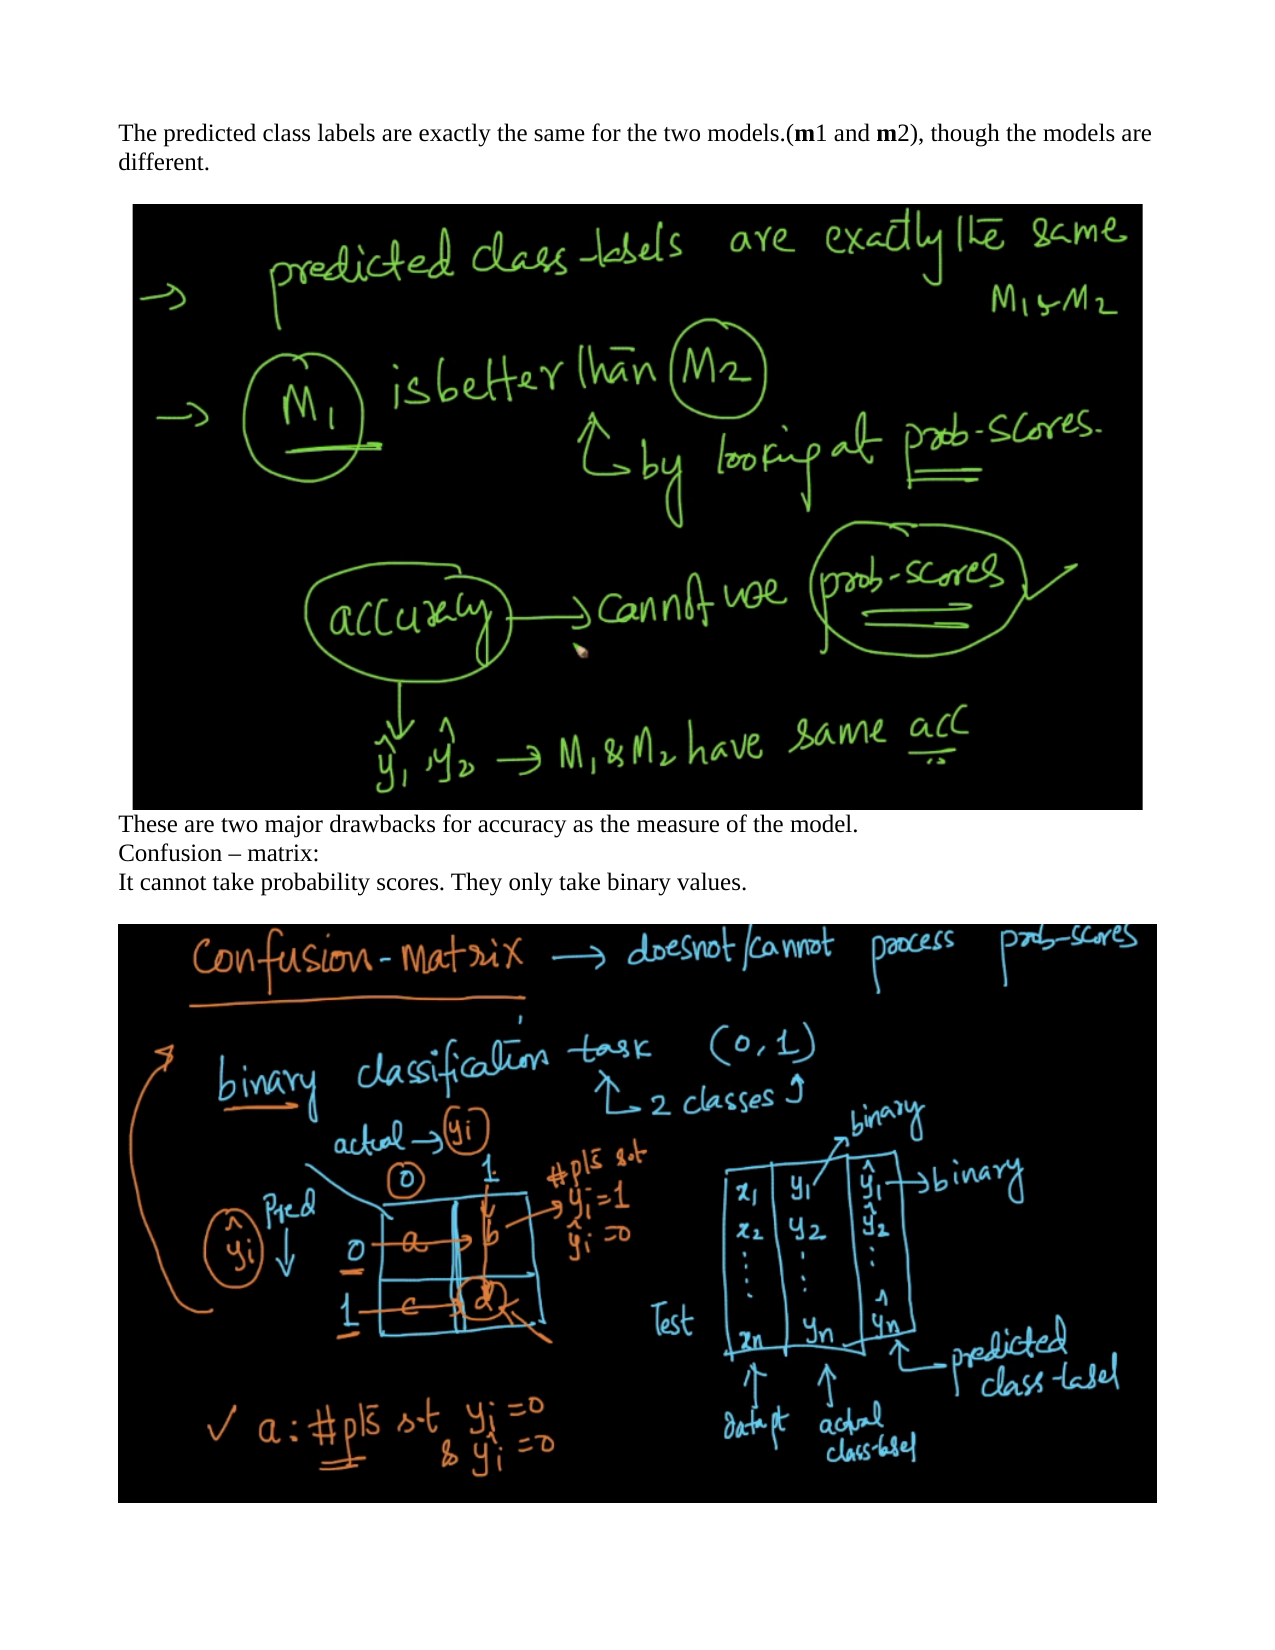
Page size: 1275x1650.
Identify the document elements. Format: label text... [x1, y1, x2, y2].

text Confusion – matrix: [118, 838, 1157, 867]
picture [132, 204, 1143, 810]
text The predicted class labels are exactly the same for the two models.(m1 and m2), though the models are different. [118, 118, 1157, 176]
text It cannot take probability scores. They only take binary values. [118, 867, 1157, 896]
picture [118, 924, 1157, 1503]
text These are two major drawbacks for accuracy as the measure of the model. [118, 204, 1157, 838]
